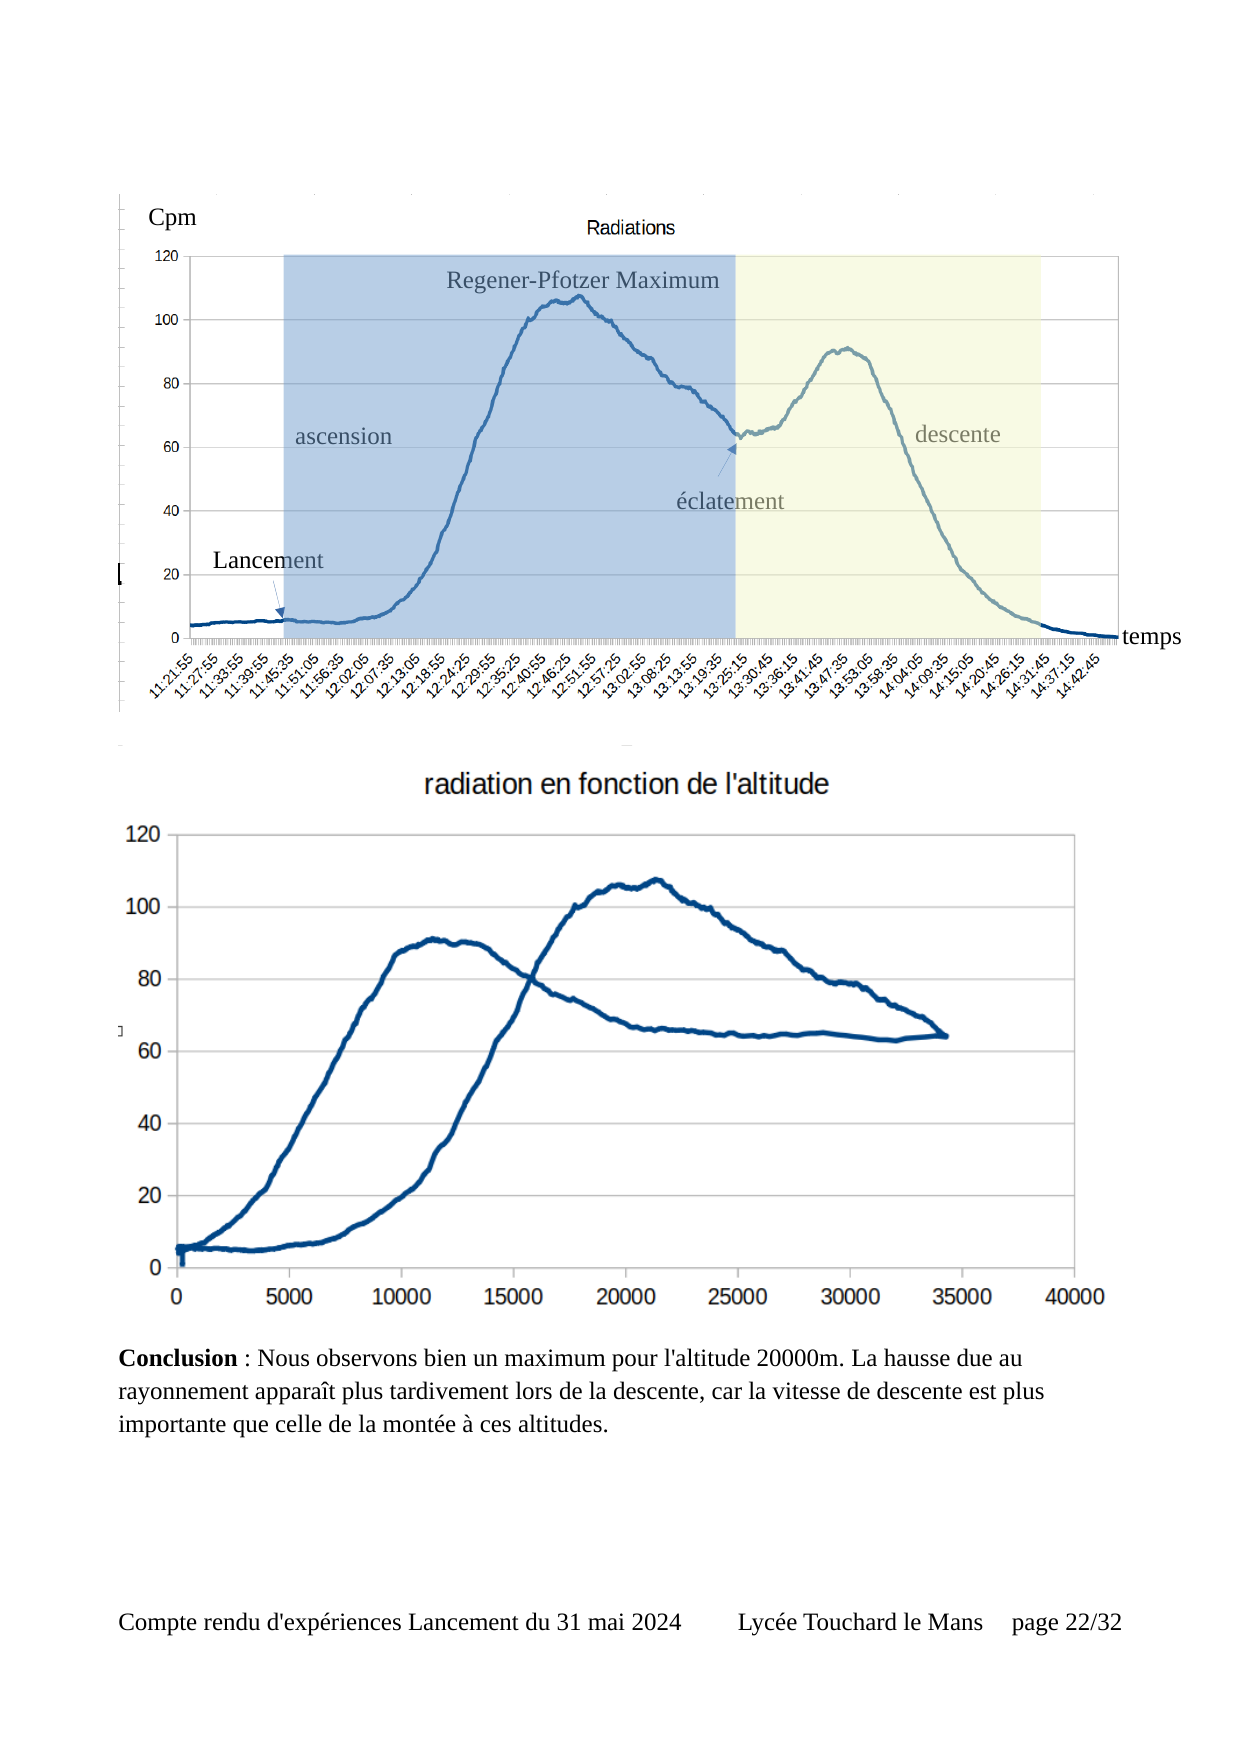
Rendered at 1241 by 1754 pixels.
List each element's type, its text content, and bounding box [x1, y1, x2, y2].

picture [118, 194, 1123, 712]
text Conclusion : Nous observons bien un maximum pour l'altitude 20000m. La hausse due au rayonnement apparaît plus tardivement lors de la descente, car la vitesse de descente est plus importante que celle de la montée à ces altitudes. [118, 1343, 1122, 1438]
picture [118, 745, 1123, 1315]
